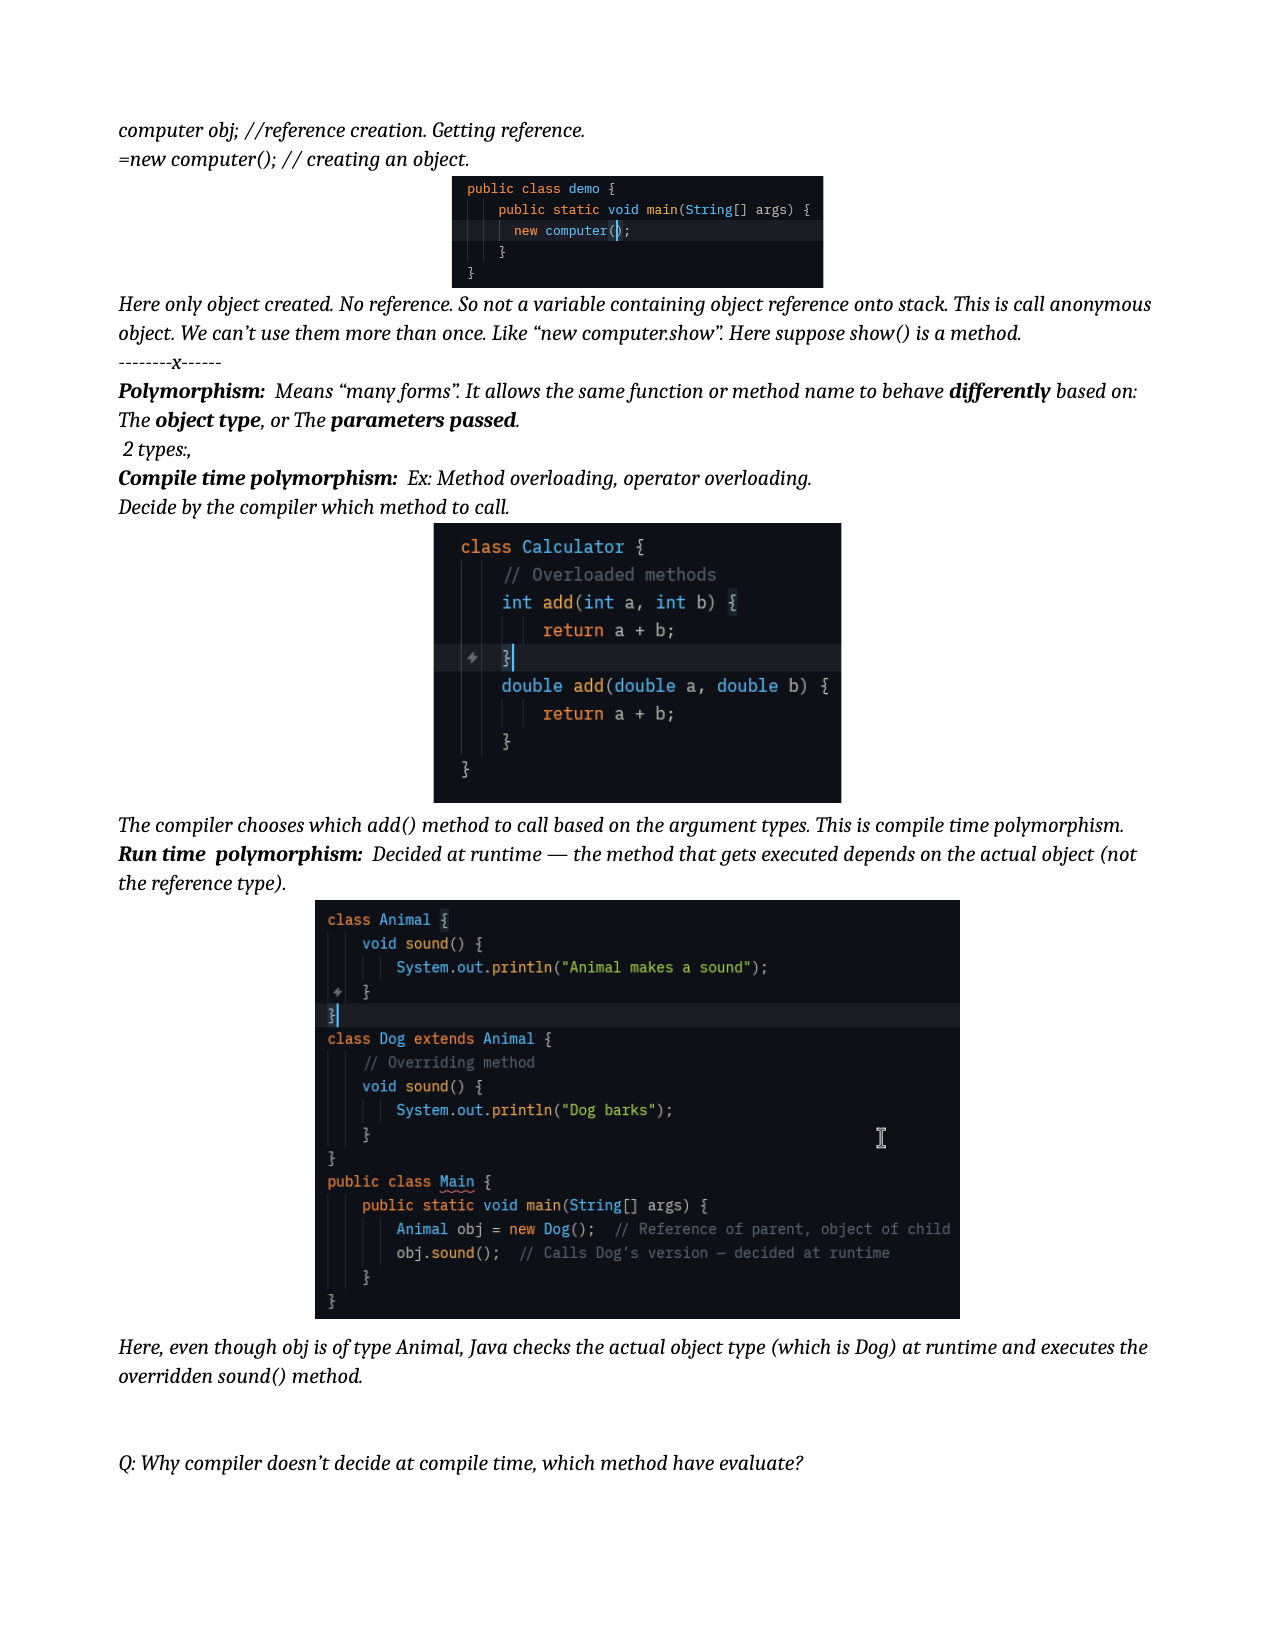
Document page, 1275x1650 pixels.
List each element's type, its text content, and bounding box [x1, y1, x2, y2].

text 2 types:, [118, 437, 1157, 462]
picture [315, 900, 960, 1319]
text Polymorphism: Means “many forms”. It allows the same function or method name to behave differently based on: The object type, or The parameters passed. [118, 379, 1157, 433]
picture [451, 176, 824, 288]
text computer obj; //reference creation. Getting reference. [118, 118, 1157, 143]
text Run time polymorphism: Decided at runtime — the method that gets executed depends on the actual object (not the reference type). [118, 842, 1157, 896]
text Q: Why compiler doesn’t decide at compile time, which method have evaluate? [118, 1450, 1157, 1475]
text Decide by the compiler which method to call. [118, 494, 1157, 520]
text The compiler chooses which add() method to call based on the argument types. This is compile time polymorphism. [118, 813, 1157, 838]
picture [433, 523, 842, 803]
text --------x------ [118, 350, 1157, 375]
text Here only object created. No reference. So not a variable containing object reference onto stack. This is call anonymous object. We can’t use them more than once. Like “new computer.show”. Here suppose show() is a method. [118, 292, 1157, 346]
text Compile time polymorphism: Ex: Method overloading, operator overloading. [118, 466, 1157, 491]
text =new computer(); // creating an object. [118, 147, 1157, 172]
text Here, even though obj is of type Animal, Java checks the actual object type (which is Dog) at runtime and executes the overridden sound() method. [118, 1334, 1157, 1388]
